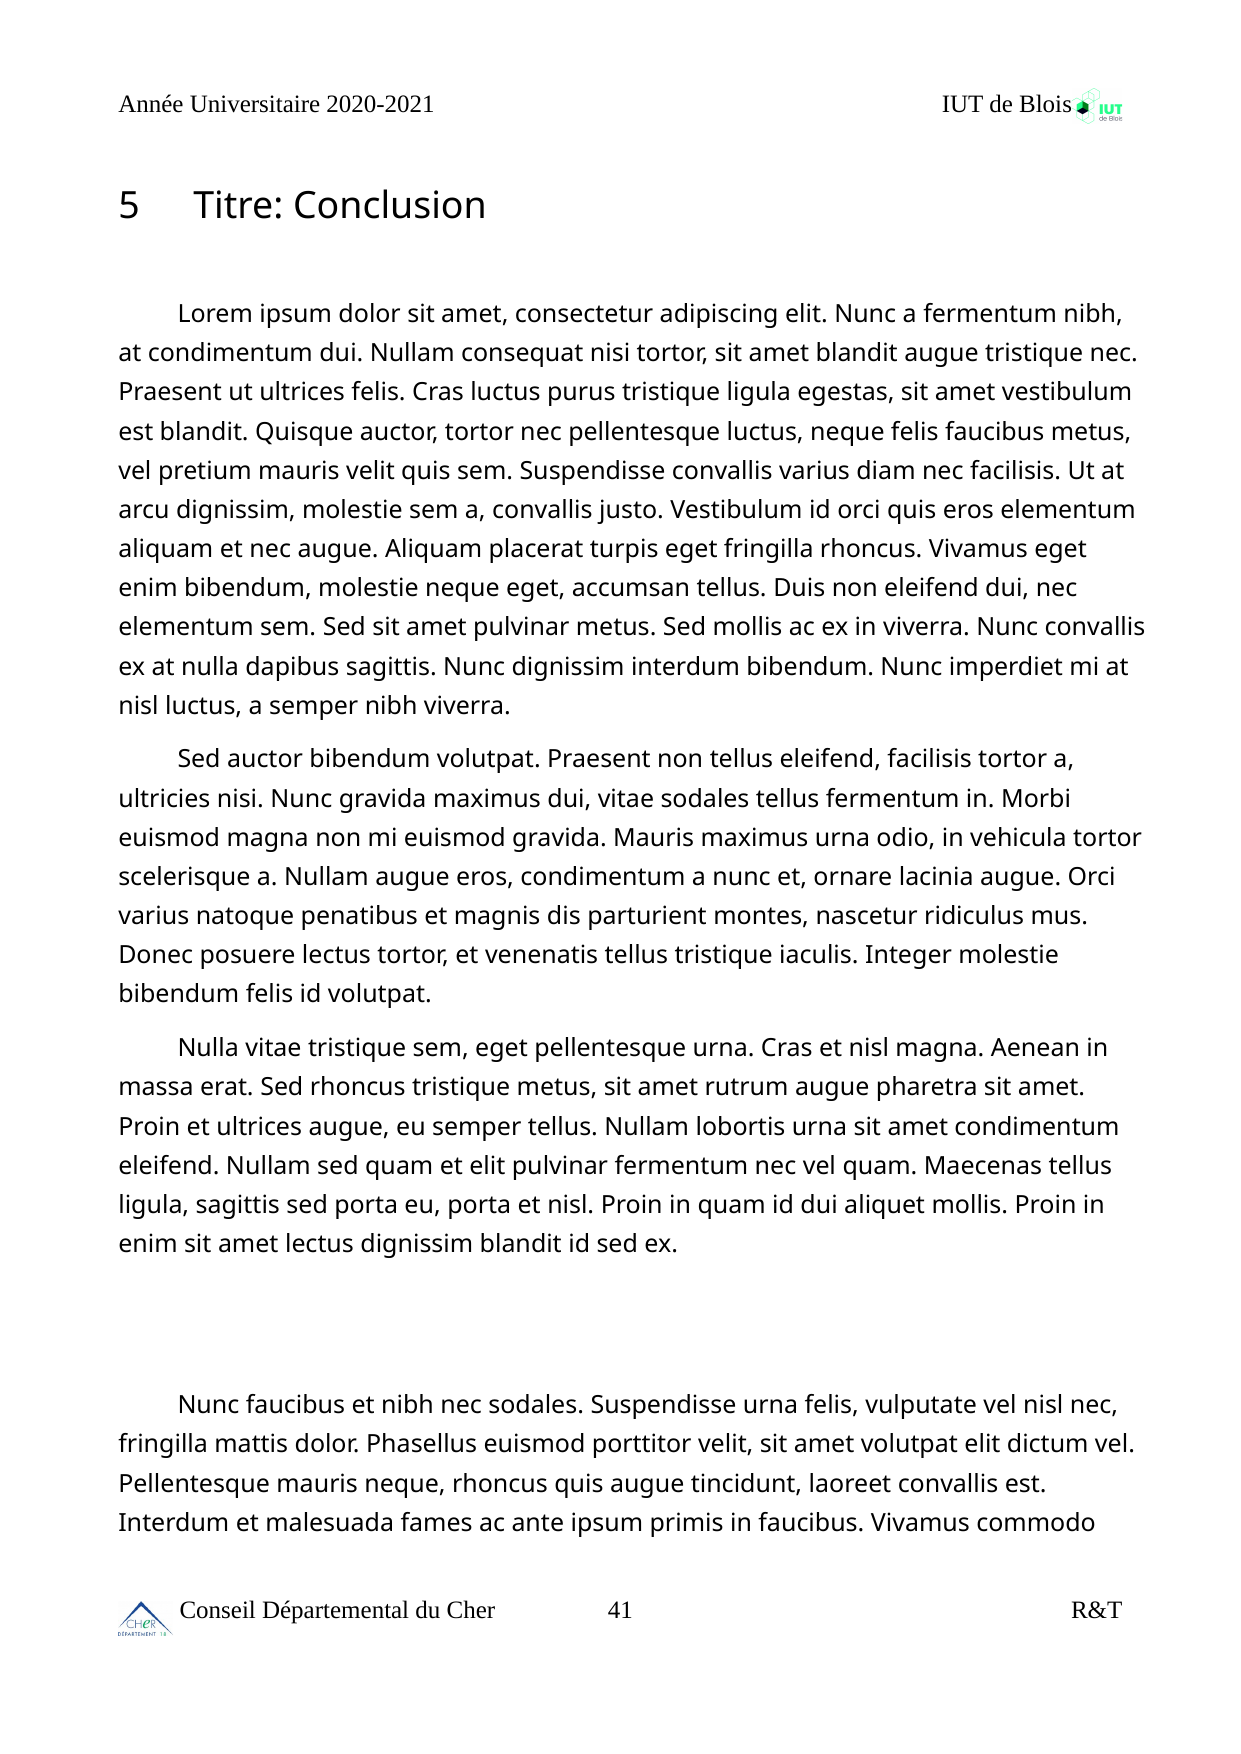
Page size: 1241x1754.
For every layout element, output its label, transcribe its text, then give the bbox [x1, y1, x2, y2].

text Lorem ipsum dolor sit amet, consectetur adipiscing elit. Nunc a fermentum nibh, at condimentum dui. Nullam consequat nisi tortor, sit amet blandit augue tristique nec. Praesent ut ultrices felis. Cras luctus purus tristique ligula egestas, sit amet vestibulum est blandit. Quisque auctor, tortor nec pellentesque luctus, neque felis faucibus metus, vel pretium mauris velit quis sem. Suspendisse convallis varius diam nec facilisis. Ut at arcu dignissim, molestie sem a, convallis justo. Vestibulum id orci quis eros elementum aliquam et nec augue. Aliquam placerat turpis eget fringilla rhoncus. Vivamus eget enim bibendum, molestie neque eget, accumsan tellus. Duis non eleifend dui, nec elementum sem. Sed sit amet pulvinar metus. Sed mollis ac ex in viverra. Nunc convallis ex at nulla dapibus sagittis. Nunc dignissim interdum bibendum. Nunc imperdiet mi at nisl luctus, a semper nibh viverra. [118, 296, 1152, 721]
subtitle Titre: Conclusion [118, 178, 1152, 229]
picture [118, 1601, 174, 1636]
text Nunc faucibus et nibh nec sodales. Suspendisse urna felis, vulputate vel nisl nec, fringilla mattis dolor. Phasellus euismod porttitor velit, sit amet volutpat elit dictum vel. Pellentesque mauris neque, rhoncus quis augue tincidunt, laoreet convallis est. Interdum et malesuada fames ac ante ipsum primis in faucibus. Vivamus commodo [118, 1387, 1152, 1538]
text Sed auctor bibendum volutpat. Praesent non tellus eleifend, facilisis tortor a, ultricies nisi. Nunc gravida maximus dui, vitae sodales tellus fermentum in. Morbi euismod magna non mi euismod gravida. Mauris maximus urna odio, in vehicula tortor scelerisque a. Nullam augue eros, condimentum a nunc et, ornare lacinia augue. Orci varius natoque penatibus et magnis dis parturient montes, nascetur ridiculus mus. Donec posuere lectus tortor, et venenatis tellus tristique iaculis. Integer molestie bibendum felis id volutpat. [118, 741, 1152, 1010]
picture [1071, 88, 1123, 124]
text Nulla vitae tristique sem, eget pellentesque urna. Cras et nisl magna. Aenean in massa erat. Sed rhoncus tristique metus, sit amet rutrum augue pharetra sit amet. Proin et ultrices augue, eu semper tellus. Nullam lobortis urna sit amet condimentum eleifend. Nullam sed quam et elit pulvinar fermentum nec vel quam. Maecenas tellus ligula, sagittis sed porta eu, porta et nisl. Proin in quam id dui aliquet mollis. Proin in enim sit amet lectus dignissim blandit id sed ex. [118, 1030, 1152, 1260]
